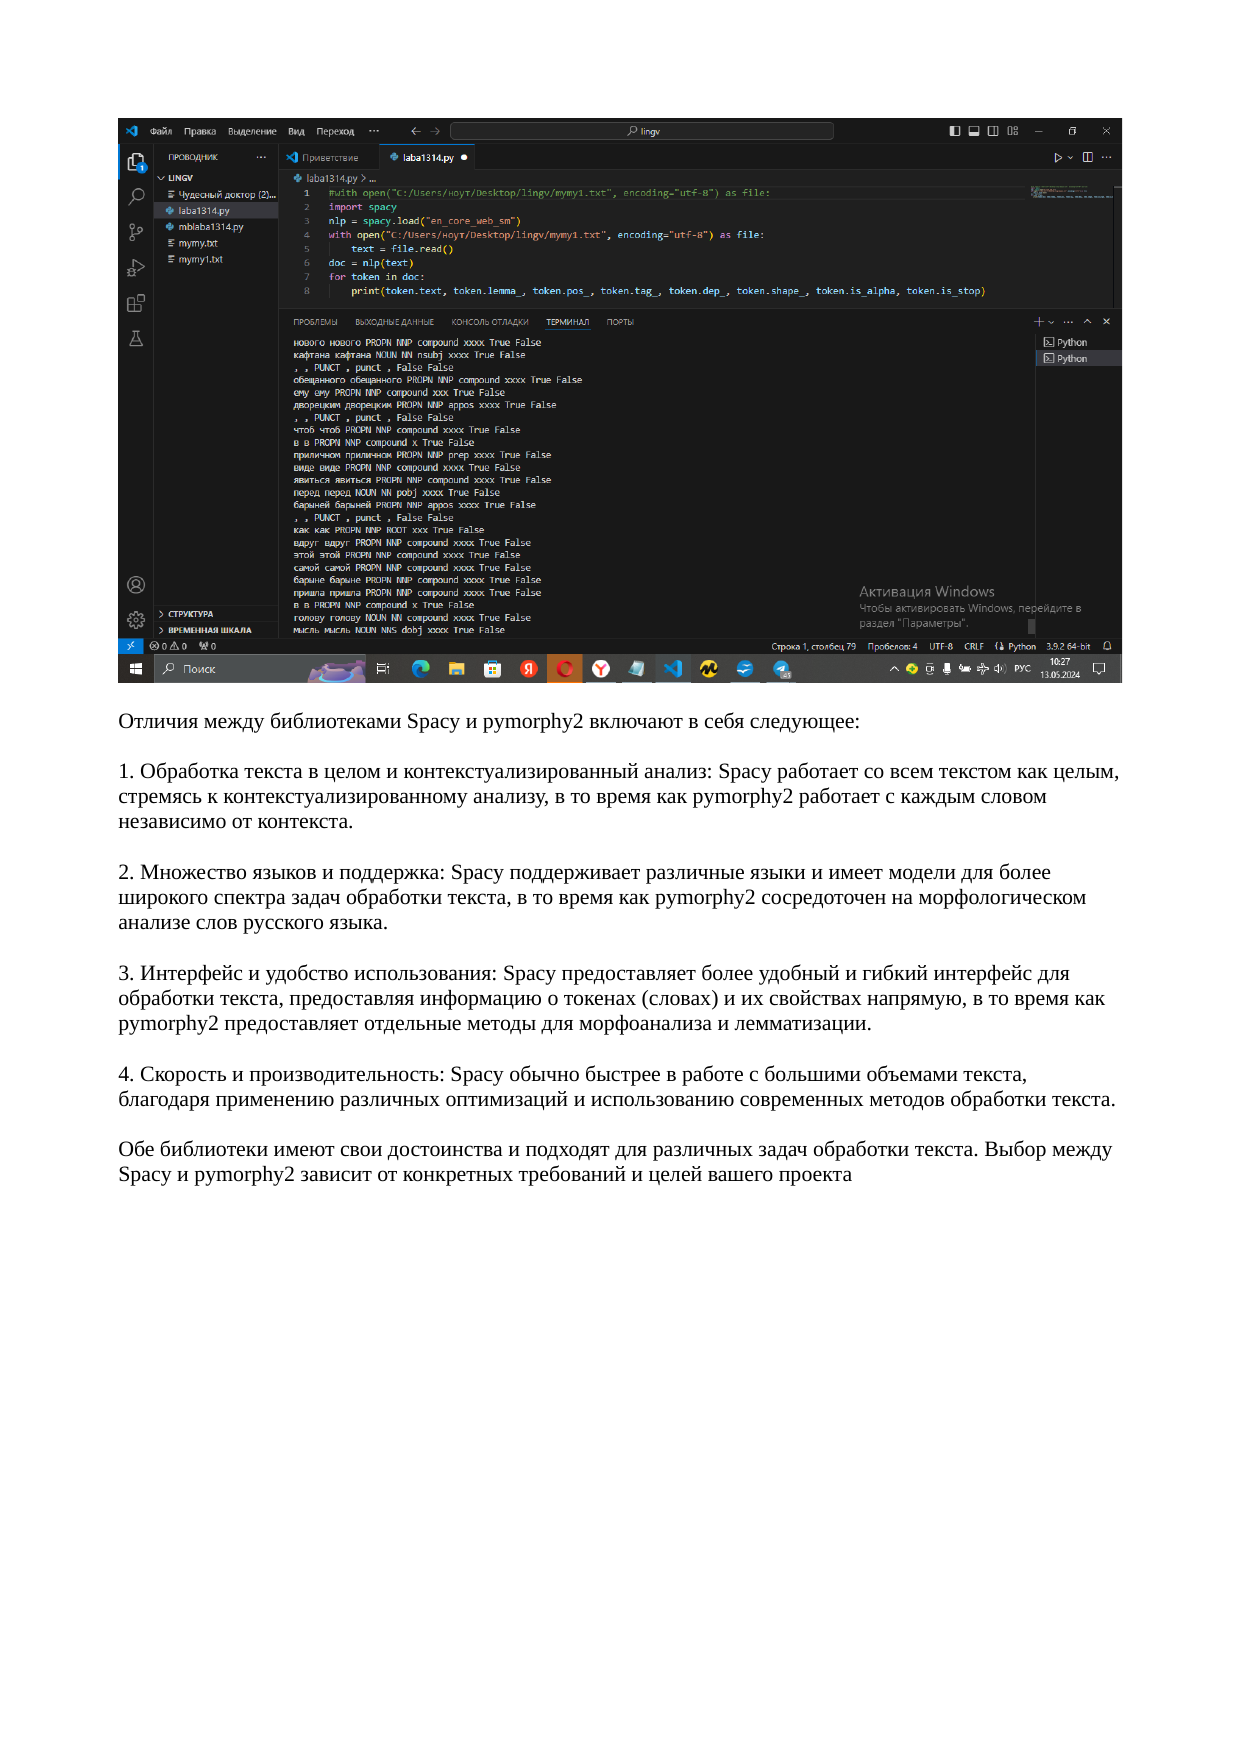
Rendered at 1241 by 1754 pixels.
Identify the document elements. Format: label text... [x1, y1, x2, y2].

text 4. Скорость и производительность: Spacy обычно быстрее в работе с большими объемами текста, благодаря применению различных оптимизаций и использованию современных методов обработки текста. [118, 1061, 1122, 1111]
picture [118, 118, 1123, 683]
text Обе библиотеки имеют свои достоинства и подходят для различных задач обработки текста. Выбор между Spacy и pymorphy2 зависит от конкретных требований и целей вашего проекта [118, 1136, 1122, 1187]
text 2. Множество языков и поддержка: Spacy поддерживает различные языки и имеет модели для более широкого спектра задач обработки текста, в то время как pymorphy2 сосредоточен на морфологическом анализе слов русского языка. [118, 859, 1122, 934]
text 1. Обработка текста в целом и контекстуализированный анализ: Spacy работает со всем текстом как целым, стремясь к контекстуализированному анализу, в то время как pymorphy2 работает с каждым словом независимо от контекста. [118, 758, 1122, 834]
text 3. Интерфейс и удобство использования: Spacy предоставляет более удобный и гибкий интерфейс для обработки текста, предоставляя информацию о токенах (словах) и их свойствах напрямую, в то время как pymorphy2 предоставляет отдельные методы для морфоанализа и лемматизации. [118, 960, 1122, 1035]
text Отличия между библиотеками Spacy и pymorphy2 включают в себя следующее: [118, 708, 1122, 733]
